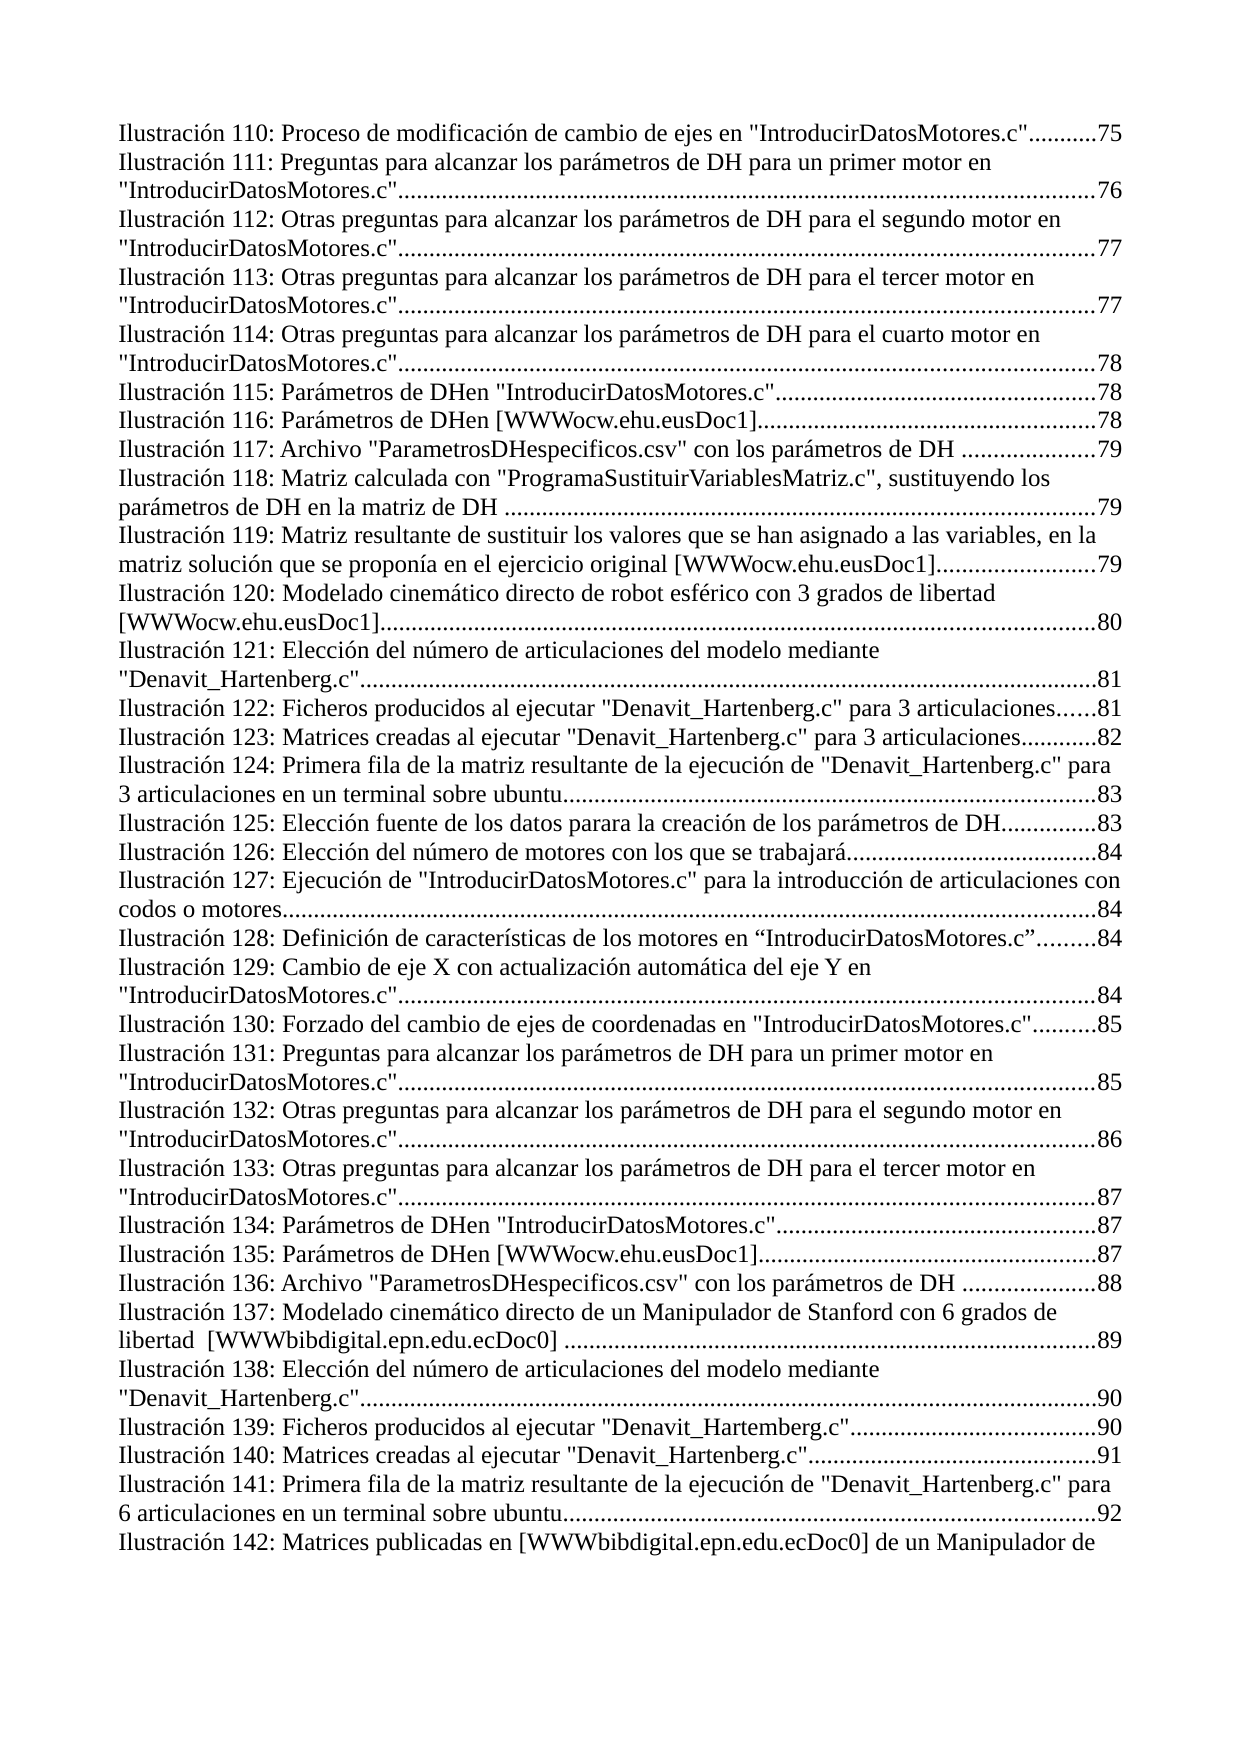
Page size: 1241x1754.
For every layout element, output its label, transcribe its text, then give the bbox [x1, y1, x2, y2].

text Ilustración 121: Elección del número de articulaciones del modelo mediante "Denavit_Hartenberg.c" 81 [118, 636, 1122, 693]
text Ilustración 128: Definición de características de los motores en “IntroducirDatosMotores.c” 84 [118, 923, 1122, 952]
text Ilustración 114: Otras preguntas para alcanzar los parámetros de DH para el cuarto motor en "IntroducirDatosMotores.c" 78 [118, 319, 1122, 377]
text Ilustración 123: Matrices creadas al ejecutar "Denavit_Hartenberg.c" para 3 articulaciones 82 [118, 722, 1122, 751]
text Ilustración 135: Parámetros de DHen [WWWocw.ehu.eusDoc1] 87 [118, 1239, 1122, 1268]
text Ilustración 139: Ficheros producidos al ejecutar "Denavit_Hartemberg.c" 90 [118, 1412, 1122, 1441]
text Ilustración 122: Ficheros producidos al ejecutar "Denavit_Hartenberg.c" para 3 articulaciones 81 [118, 693, 1122, 722]
text Ilustración 130: Forzado del cambio de ejes de coordenadas en "IntroducirDatosMotores.c" 85 [118, 1009, 1122, 1038]
text Ilustración 141: Primera fila de la matriz resultante de la ejecución de "Denavit_Hartenberg.c" para 6 articulaciones en un terminal sobre ubuntu 92 [118, 1469, 1122, 1527]
text Ilustración 136: Archivo "ParametrosDHespecificos.csv" con los parámetros de DH 88 [118, 1268, 1122, 1297]
text Ilustración 137: Modelado cinemático directo de un Manipulador de Stanford con 6 grados de libertad [WWWbibdigital.epn.edu.ecDoc0] 89 [118, 1297, 1122, 1354]
text Ilustración 125: Elección fuente de los datos parara la creación de los parámetros de DH. 83 [118, 808, 1122, 837]
text Ilustración 118: Matriz calculada con "ProgramaSustituirVariablesMatriz.c", sustituyendo los parámetros de DH en la matriz de DH 79 [118, 463, 1122, 521]
text Ilustración 112: Otras preguntas para alcanzar los parámetros de DH para el segundo motor en "IntroducirDatosMotores.c" 77 [118, 204, 1122, 262]
text Ilustración 113: Otras preguntas para alcanzar los parámetros de DH para el tercer motor en "IntroducirDatosMotores.c" 77 [118, 262, 1122, 319]
text Ilustración 116: Parámetros de DHen [WWWocw.ehu.eusDoc1] 78 [118, 406, 1122, 434]
text Ilustración 117: Archivo "ParametrosDHespecificos.csv" con los parámetros de DH 79 [118, 434, 1122, 463]
text Ilustración 127: Ejecución de "IntroducirDatosMotores.c" para la introducción de articulaciones con codos o motores 84 [118, 866, 1122, 923]
text Ilustración 119: Matriz resultante de sustituir los valores que se han asignado a las variables, en la matriz solución que se proponía en el ejercicio original [WWWocw.ehu.eusDoc1] 79 [118, 521, 1122, 578]
text Ilustración 129: Cambio de eje X con actualización automática del eje Y en "IntroducirDatosMotores.c" 84 [118, 952, 1122, 1009]
text Ilustración 124: Primera fila de la matriz resultante de la ejecución de "Denavit_Hartenberg.c" para 3 articulaciones en un terminal sobre ubuntu 83 [118, 751, 1122, 808]
text Ilustración 131: Preguntas para alcanzar los parámetros de DH para un primer motor en "IntroducirDatosMotores.c" 85 [118, 1038, 1122, 1096]
text Ilustración 142: Matrices publicadas en [WWWbibdigital.epn.edu.ecDoc0] de un Manipulador de Stanford con 6 articulaciones 93 [118, 1527, 1122, 1556]
text Ilustración 115: Parámetros de DHen "IntroducirDatosMotores.c" 78 [118, 377, 1122, 406]
text Ilustración 133: Otras preguntas para alcanzar los parámetros de DH para el tercer motor en "IntroducirDatosMotores.c" 87 [118, 1153, 1122, 1211]
text Ilustración 126: Elección del número de motores con los que se trabajará. 84 [118, 837, 1122, 866]
text Ilustración 134: Parámetros de DHen "IntroducirDatosMotores.c" 87 [118, 1211, 1122, 1239]
text Ilustración 110: Proceso de modificación de cambio de ejes en "IntroducirDatosMotores.c" 75 [118, 118, 1122, 147]
text Ilustración 111: Preguntas para alcanzar los parámetros de DH para un primer motor en "IntroducirDatosMotores.c" 76 [118, 147, 1122, 204]
text Ilustración 140: Matrices creadas al ejecutar "Denavit_Hartenberg.c" 91 [118, 1441, 1122, 1469]
text Ilustración 120: Modelado cinemático directo de robot esférico con 3 grados de libertad [WWWocw.ehu.eusDoc1] 80 [118, 578, 1122, 636]
text Ilustración 138: Elección del número de articulaciones del modelo mediante "Denavit_Hartenberg.c" 90 [118, 1354, 1122, 1412]
text Ilustración 132: Otras preguntas para alcanzar los parámetros de DH para el segundo motor en "IntroducirDatosMotores.c" 86 [118, 1096, 1122, 1153]
